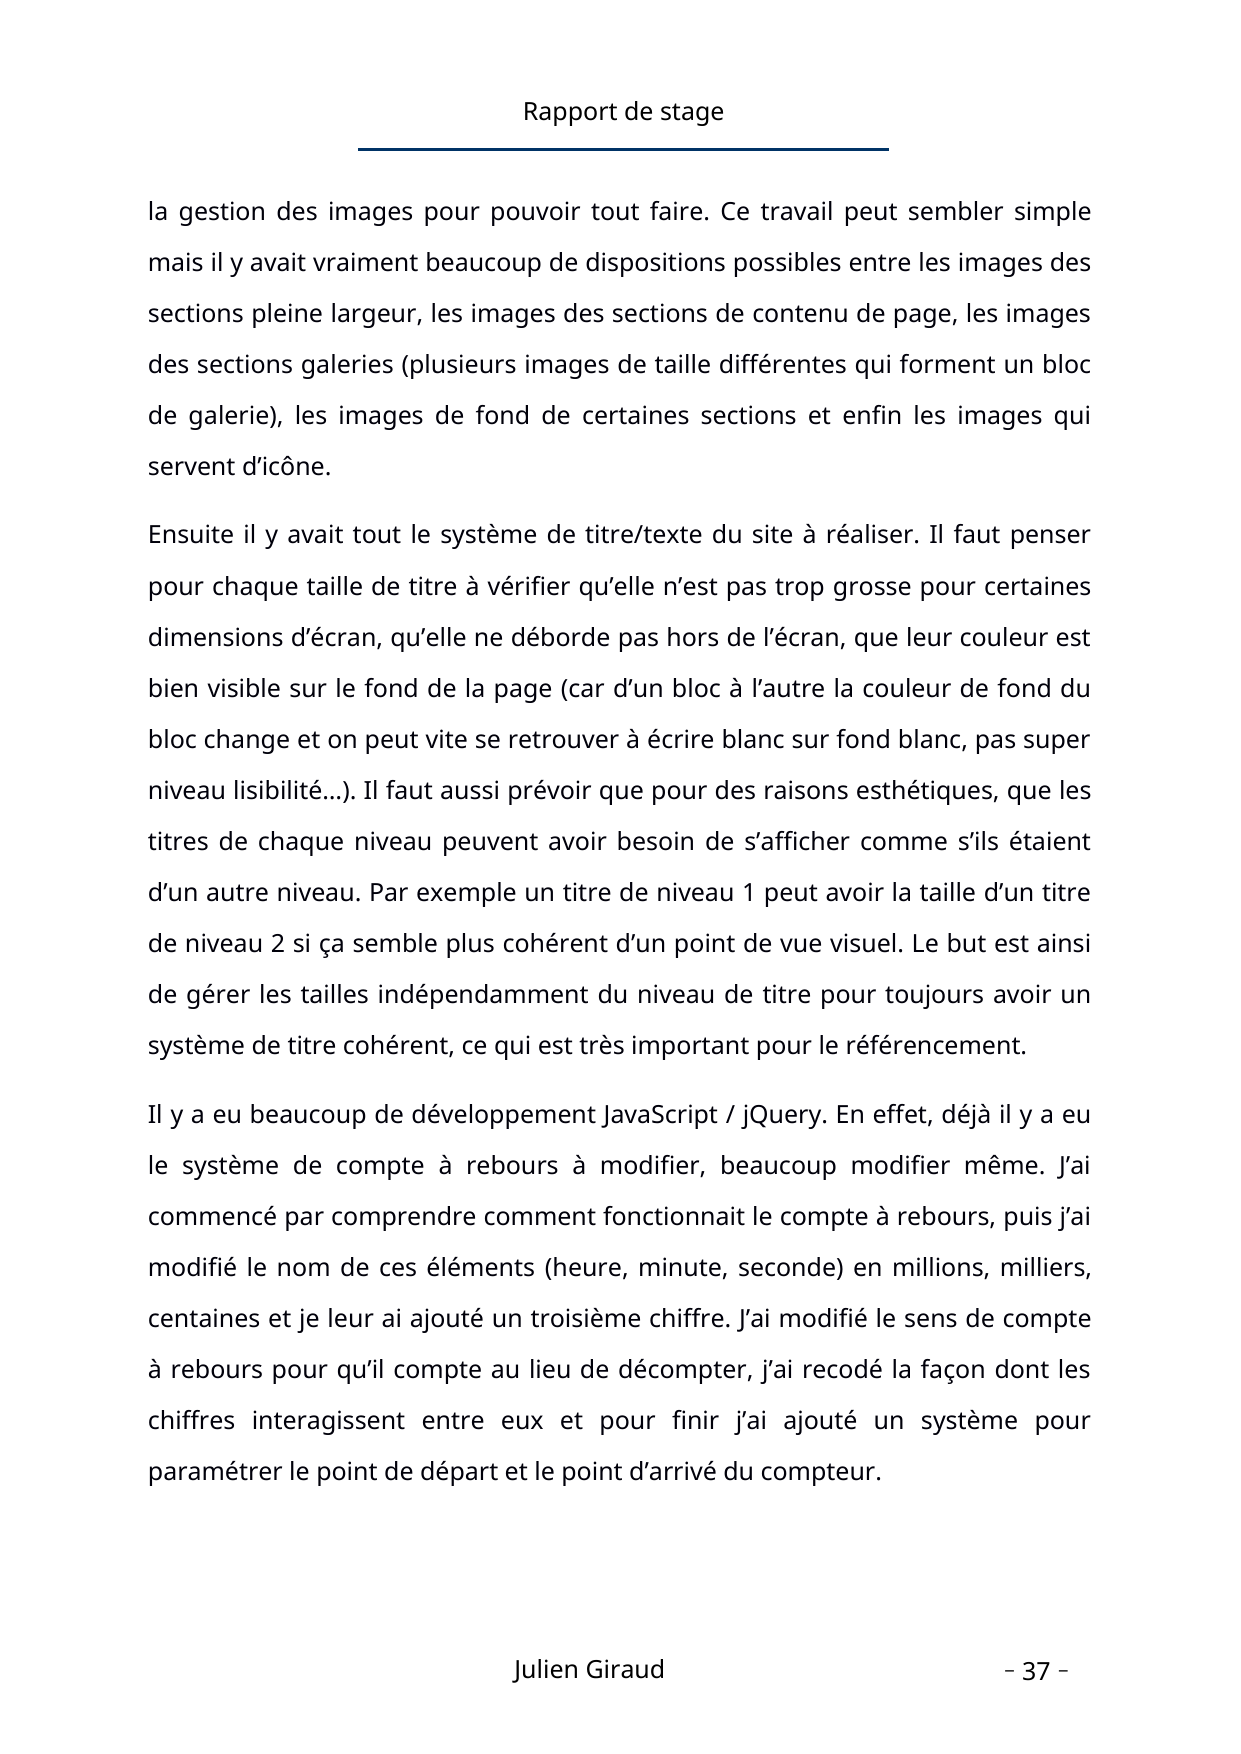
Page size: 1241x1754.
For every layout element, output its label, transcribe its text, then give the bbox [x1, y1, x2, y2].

text Il y a eu beaucoup de développement JavaScript / jQuery. En effet, déjà il y a eu le système de compte à rebours à modifier, beaucoup modifier même. J’ai commencé par comprendre comment fonctionnait le compte à rebours, puis j’ai modifié le nom de ces éléments (heure, minute, seconde) en millions, milliers, centaines et je leur ai ajouté un troisième chiffre. J’ai modifié le sens de compte à rebours pour qu’il compte au lieu de décompter, j’ai recodé la façon dont les chiffres interagissent entre eux et pour finir j’ai ajouté un système pour paramétrer le point de départ et le point d’arrivé du compteur. [148, 1096, 1093, 1488]
text la gestion des images pour pouvoir tout faire. Ce travail peut sembler simple mais il y avait vraiment beaucoup de dispositions possibles entre les images des sections pleine largeur, les images des sections de contenu de page, les images des sections galeries (plusieurs images de taille différentes qui forment un bloc de galerie), les images de fond de certaines sections et enfin les images qui servent d’icône. [148, 193, 1093, 482]
text Ensuite il y avait tout le système de titre/texte du site à réaliser. Il faut penser pour chaque taille de titre à vérifier qu’elle n’est pas trop grosse pour certaines dimensions d’écran, qu’elle ne déborde pas hors de l’écran, que leur couleur est bien visible sur le fond de la page (car d’un bloc à l’autre la couleur de fond du bloc change et on peut vite se retrouver à écrire blanc sur fond blanc, pas super niveau lisibilité…). Il faut aussi prévoir que pour des raisons esthétiques, que les titres de chaque niveau peuvent avoir besoin de s’afficher comme s’ils étaient d’un autre niveau. Par exemple un titre de niveau 1 peut avoir la taille d’un titre de niveau 2 si ça semble plus cohérent d’un point de vue visuel. Le but est ainsi de gérer les tailles indépendamment du niveau de titre pour toujours avoir un système de titre cohérent, ce qui est très important pour le référencement. [148, 517, 1093, 1062]
